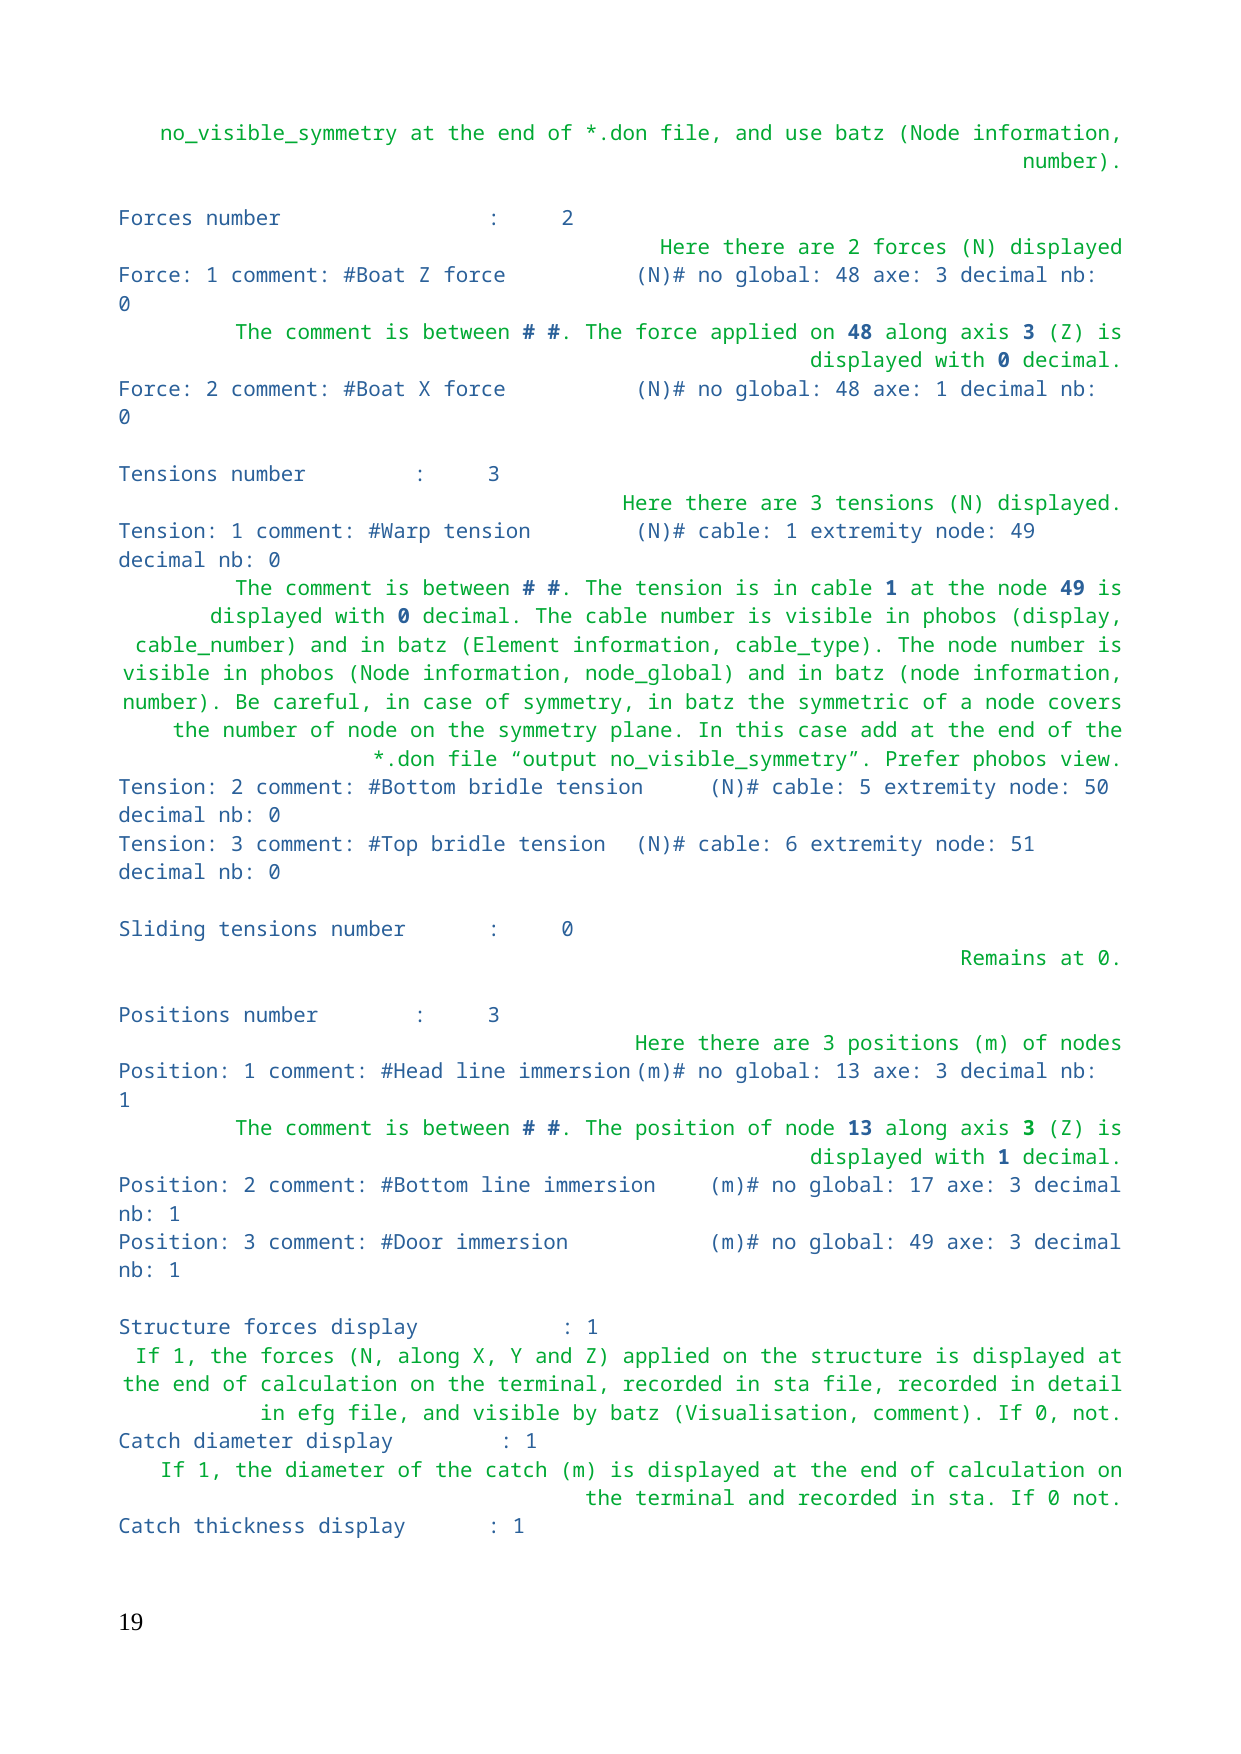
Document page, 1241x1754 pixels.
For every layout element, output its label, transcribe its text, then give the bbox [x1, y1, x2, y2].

text Forces number : 2 [118, 203, 1122, 232]
text no_visible_symmetry at the end of *.don file, and use batz (Node information, number). [118, 118, 1122, 175]
text Sliding tensions number : 0 [118, 914, 1122, 943]
text Remains at 0. [118, 943, 1122, 971]
text Structure forces display : 1 [118, 1312, 1122, 1341]
text Here there are 3 positions (m) of nodes [118, 1028, 1122, 1057]
text Here there are 2 forces (N) displayed [118, 232, 1122, 260]
text Tension: 1 comment: #Warp tension (N)# cable: 1 extremity node: 49 decimal nb: 0 [118, 516, 1122, 573]
text Position: 2 comment: #Bottom line immersion (m)# no global: 17 axe: 3 decimal nb: 1 [118, 1170, 1122, 1227]
text Position: 1 comment: #Head line immersion (m)# no global: 13 axe: 3 decimal nb: 1 [118, 1057, 1122, 1113]
text Tension: 2 comment: #Bottom bridle tension (N)# cable: 5 extremity node: 50 decimal nb: 0 [118, 772, 1122, 829]
text If 1, the forces (N, along X, Y and Z) applied on the structure is displayed at the end of calculation on the terminal, recorded in sta file, recorded in detail in efg file, and visible by batz (Visualisation, comment). If 0, not. [118, 1341, 1122, 1426]
text Position: 3 comment: #Door immersion (m)# no global: 49 axe: 3 decimal nb: 1 [118, 1227, 1122, 1284]
text The comment is between # #. The tension is in cable 1 at the node 49 is displayed with 0 decimal. The cable number is visible in phobos (display, cable_number) and in batz (Element information, cable_type). The node number is visible in phobos (Node information, node_global) and in batz (node information, number). Be careful, in case of symmetry, in batz the symmetric of a node covers the number of node on the symmetry plane. In this case add at the end of the *.don file “output no_visible_symmetry”. Prefer phobos view. [118, 573, 1122, 772]
text Positions number : 3 [118, 1000, 1122, 1028]
text The comment is between # #. The force applied on 48 along axis 3 (Z) is displayed with 0 decimal. [118, 317, 1122, 374]
text If 1, the diameter of the catch (m) is displayed at the end of calculation on the terminal and recorded in sta. If 0 not. [118, 1455, 1122, 1512]
text Tension: 3 comment: #Top bridle tension (N)# cable: 6 extremity node: 51 decimal nb: 0 [118, 829, 1122, 886]
text Catch diameter display : 1 [118, 1426, 1122, 1455]
text Here there are 3 tensions (N) displayed. [118, 488, 1122, 516]
text Catch thickness display : 1 [118, 1512, 1122, 1540]
text Tensions number : 3 [118, 459, 1122, 488]
text Force: 2 comment: #Boat X force (N)# no global: 48 axe: 1 decimal nb: 0 [118, 374, 1122, 431]
text The comment is between # #. The position of node 13 along axis 3 (Z) is displayed with 1 decimal. [118, 1113, 1122, 1170]
text Force: 1 comment: #Boat Z force (N)# no global: 48 axe: 3 decimal nb: 0 [118, 260, 1122, 317]
